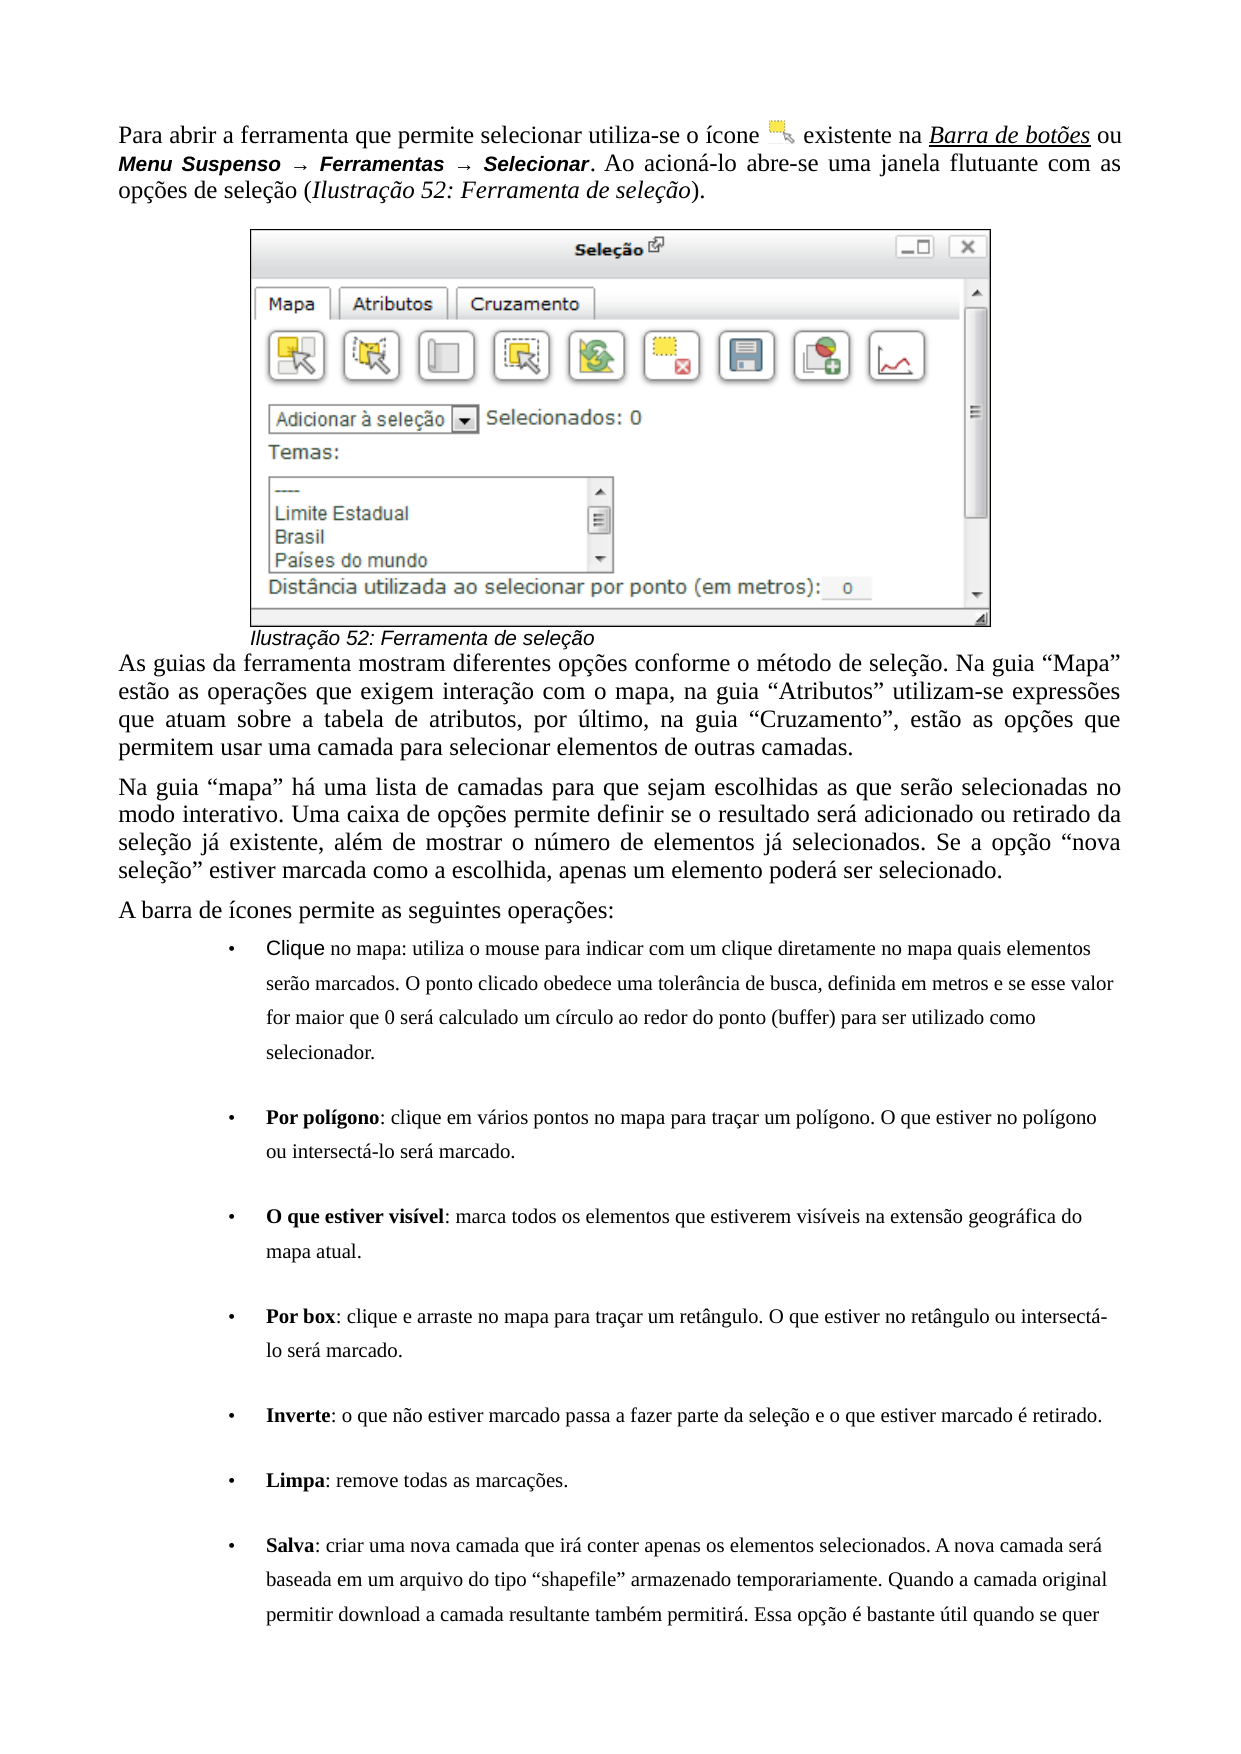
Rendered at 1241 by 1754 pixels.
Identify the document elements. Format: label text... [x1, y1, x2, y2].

text Para abrir a ferramenta que permite selecionar utiliza-se o ícone existente na Barra de botões ou menu suspenso → ferramentas → selecionar. Ao acioná-lo abre-se uma janela flutuante com as opções de seleção (Ilustração 52: Ferramenta de seleção). [118, 118, 1122, 204]
text Ilustração 52: Ferramenta de seleção [250, 627, 990, 649]
picture [767, 118, 797, 144]
list Por polígono: clique em vários pontos no mapa para traçar um polígono. O que estiver no polígono ou intersectá-lo será marcado. [228, 1106, 1122, 1163]
text Na guia “mapa” há uma lista de camadas para que sejam escolhidas as que serão selecionadas no modo interativo. Uma caixa de opções permite definir se o resultado será adicionado ou retirado da seleção já existente, além de mostrar o número de elementos já selecionados. Se a opção “nova seleção” estiver marcada como a escolhida, apenas um elemento poderá ser selecionado. [118, 773, 1122, 884]
list Clique no mapa: utiliza o mouse para indicar com um clique diretamente no mapa quais elementos serão marcados. O ponto clicado obedece uma tolerância de busca, definida em metros e se esse valor for maior que 0 será calculado um círculo ao redor do ponto (buffer) para ser utilizado como selecionador. [228, 936, 1122, 1064]
list O que estiver visível: marca todos os elementos que estiverem visíveis na extensão geográfica do mapa atual. [228, 1205, 1122, 1263]
text As guias da ferramenta mostram diferentes opções conforme o método de seleção. Na guia “Mapa” estão as operações que exigem interação com o mapa, na guia “Atributos” utilizam-se expressões que atuam sobre a tabela de atributos, por último, na guia “Cruzamento”, estão as opções que permitem usar uma camada para selecionar elementos de outras camadas. [118, 217, 1122, 760]
list Inverte: o que não estiver marcado passa a fazer parte da seleção e o que estiver marcado é retirado. [228, 1404, 1122, 1427]
list Salva: criar uma nova camada que irá conter apenas os elementos selecionados. A nova camada será baseada em um arquivo do tipo “shapefile” armazenado temporariamente. Quando a camada original permitir download a camada resultante também permitirá. Essa opção é bastante útil quando se quer [228, 1533, 1122, 1626]
picture [251, 230, 990, 626]
list Por box: clique e arraste no mapa para traçar um retângulo. O que estiver no retângulo ou intersectá-lo será marcado. [228, 1304, 1122, 1362]
text A barra de ícones permite as seguintes operações: [118, 896, 1122, 924]
list Limpa: remove todas as marcações. [228, 1469, 1122, 1492]
